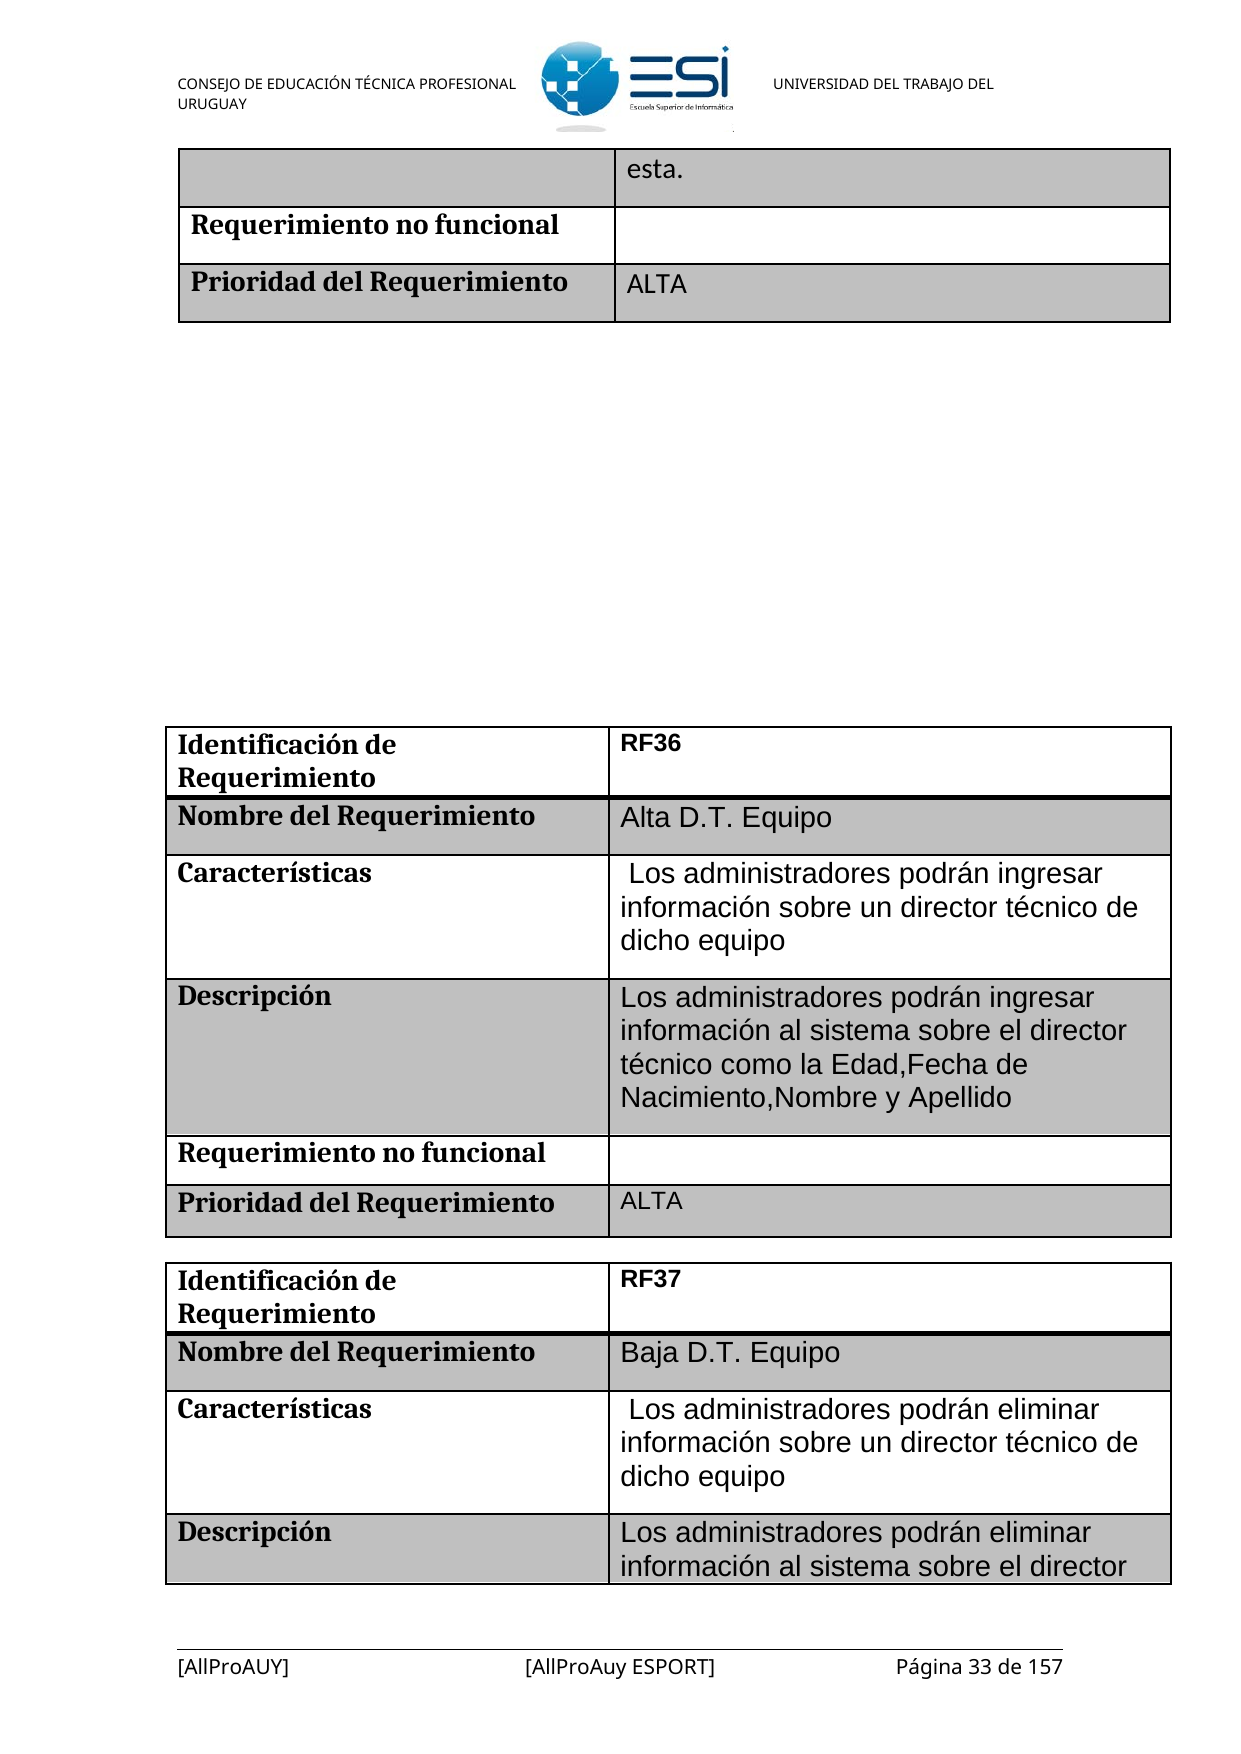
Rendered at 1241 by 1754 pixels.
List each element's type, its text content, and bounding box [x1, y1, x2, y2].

table_cell Descripción [167, 980, 608, 1134]
table_cell Nombre del Requerimiento [167, 800, 608, 854]
table_cell Características [167, 1392, 608, 1513]
table_cell Alta D.T. Equipo [610, 800, 1170, 854]
table_cell Los administradores podrán ingresar información sobre un director técnico de dicho equipo [610, 856, 1170, 977]
table_header Identificación de Requerimiento [167, 728, 608, 795]
table_cell Requerimiento no funcional [180, 208, 614, 263]
table_header RF37 [610, 1264, 1170, 1331]
table_cell esta. [616, 150, 1169, 206]
table_cell ALTA [616, 265, 1169, 321]
table_cell Los administradores podrán eliminar información sobre un director técnico de dicho equipo [610, 1392, 1170, 1513]
table_cell Requerimiento no funcional [167, 1137, 608, 1184]
table_cell Nombre del Requerimiento [167, 1336, 608, 1390]
table_cell ALTA [610, 1186, 1170, 1236]
table_cell [616, 208, 1169, 263]
table_cell [610, 1137, 1170, 1184]
table_header Identificación de Requerimiento [167, 1264, 608, 1331]
table_cell Prioridad del Requerimiento [167, 1186, 608, 1236]
table_cell Los administradores podrán eliminar información al sistema sobre el director [610, 1515, 1170, 1582]
table_cell Características [167, 856, 608, 977]
table_cell Los administradores podrán ingresar información al sistema sobre el director técnico como la Edad,Fecha de Nacimiento,Nombre y Apellido [610, 980, 1170, 1134]
table_cell Descripción [167, 1515, 608, 1582]
picture [534, 39, 734, 132]
table_cell [180, 150, 614, 206]
table_cell Prioridad del Requerimiento [180, 265, 614, 321]
table_header RF36 [610, 728, 1170, 795]
table_cell Baja D.T. Equipo [610, 1336, 1170, 1390]
